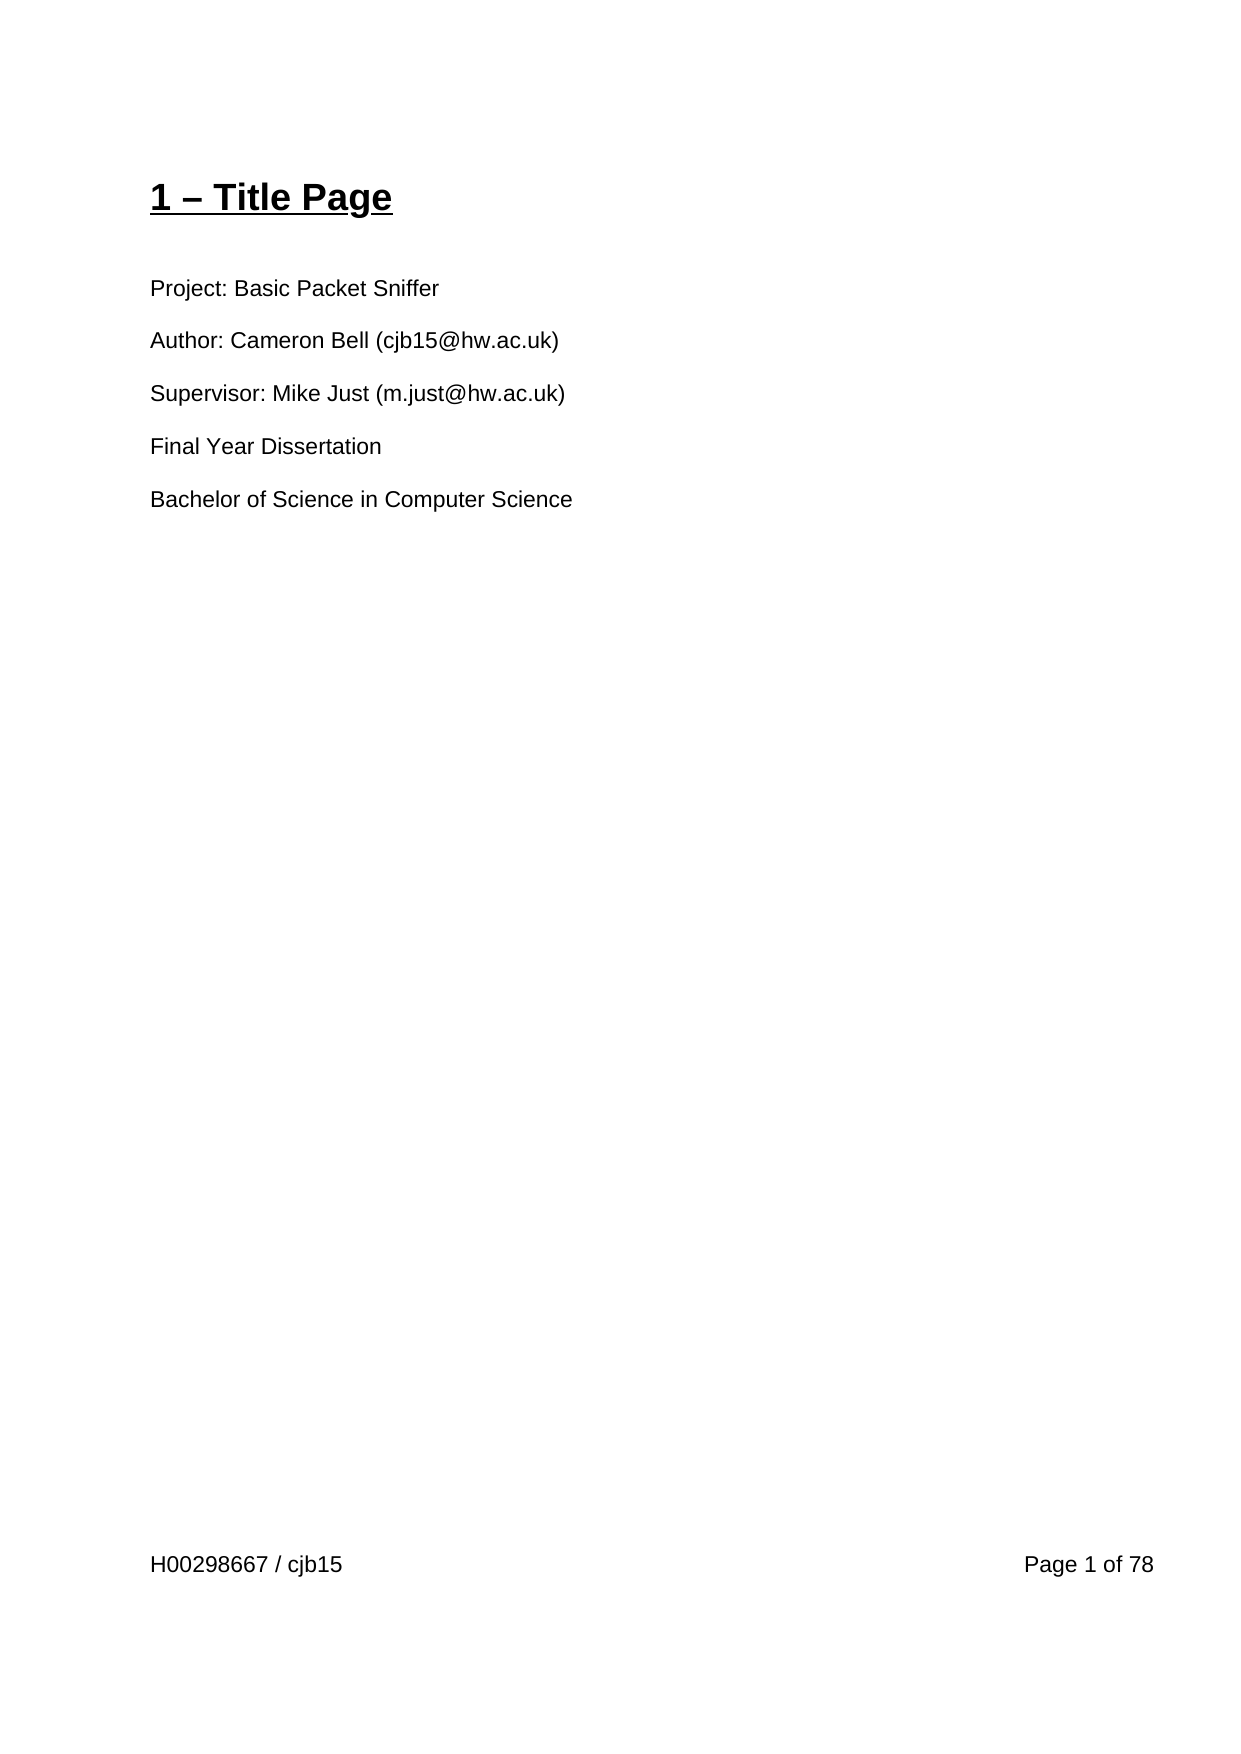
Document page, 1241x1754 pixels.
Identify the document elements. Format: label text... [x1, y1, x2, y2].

text Final Year Dissertation [150, 433, 1090, 459]
text Supervisor: Mike Just (m.just@hw.ac.uk) [150, 380, 1090, 407]
text Author: Cameron Bell (cjb15@hw.ac.uk) [150, 327, 1090, 354]
subtitle 1 – Title Page [150, 175, 1090, 219]
text Bachelor of Science in Computer Science [150, 486, 1090, 512]
text Project: Basic Packet Sniffer [150, 275, 1090, 301]
